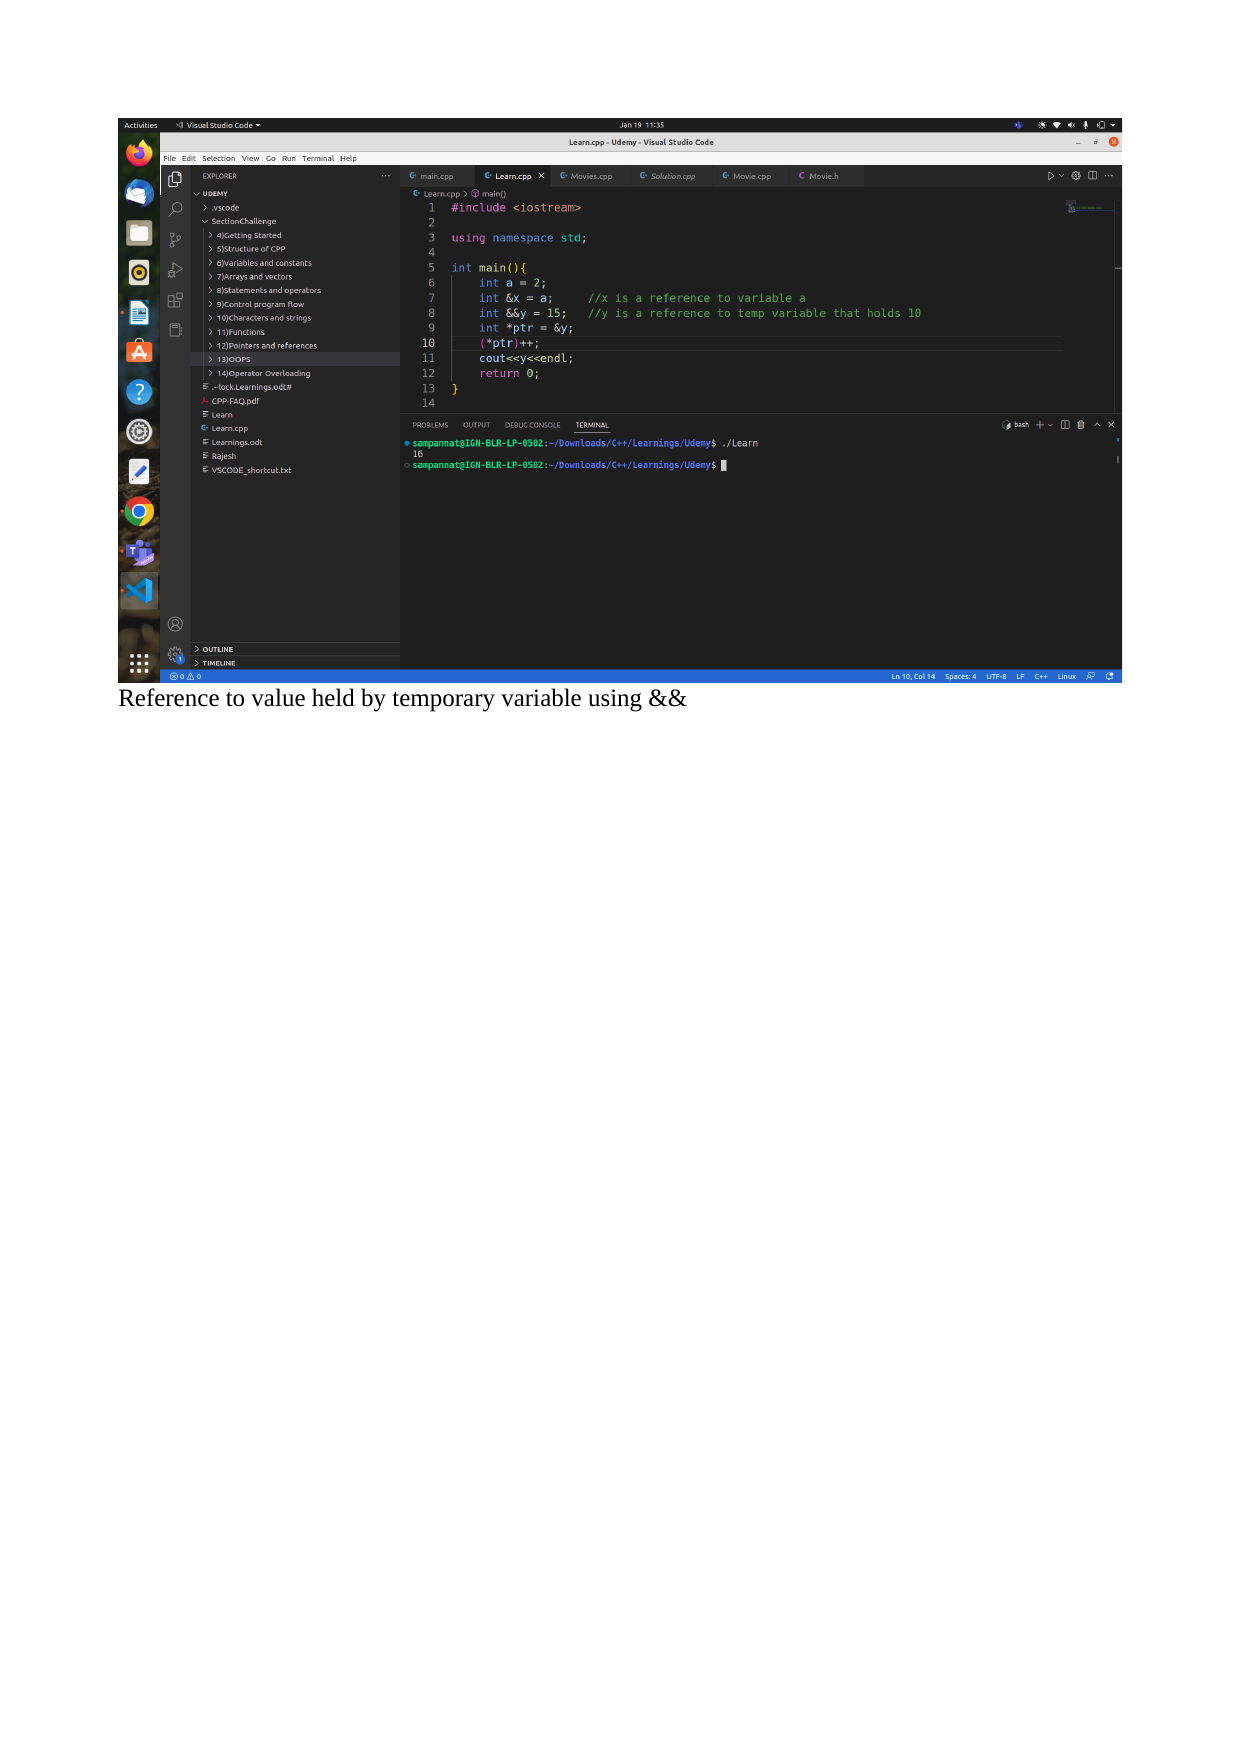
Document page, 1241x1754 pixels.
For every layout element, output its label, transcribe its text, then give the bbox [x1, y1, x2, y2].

text Reference to value held by temporary variable using && [118, 683, 1122, 712]
picture [118, 118, 1123, 683]
